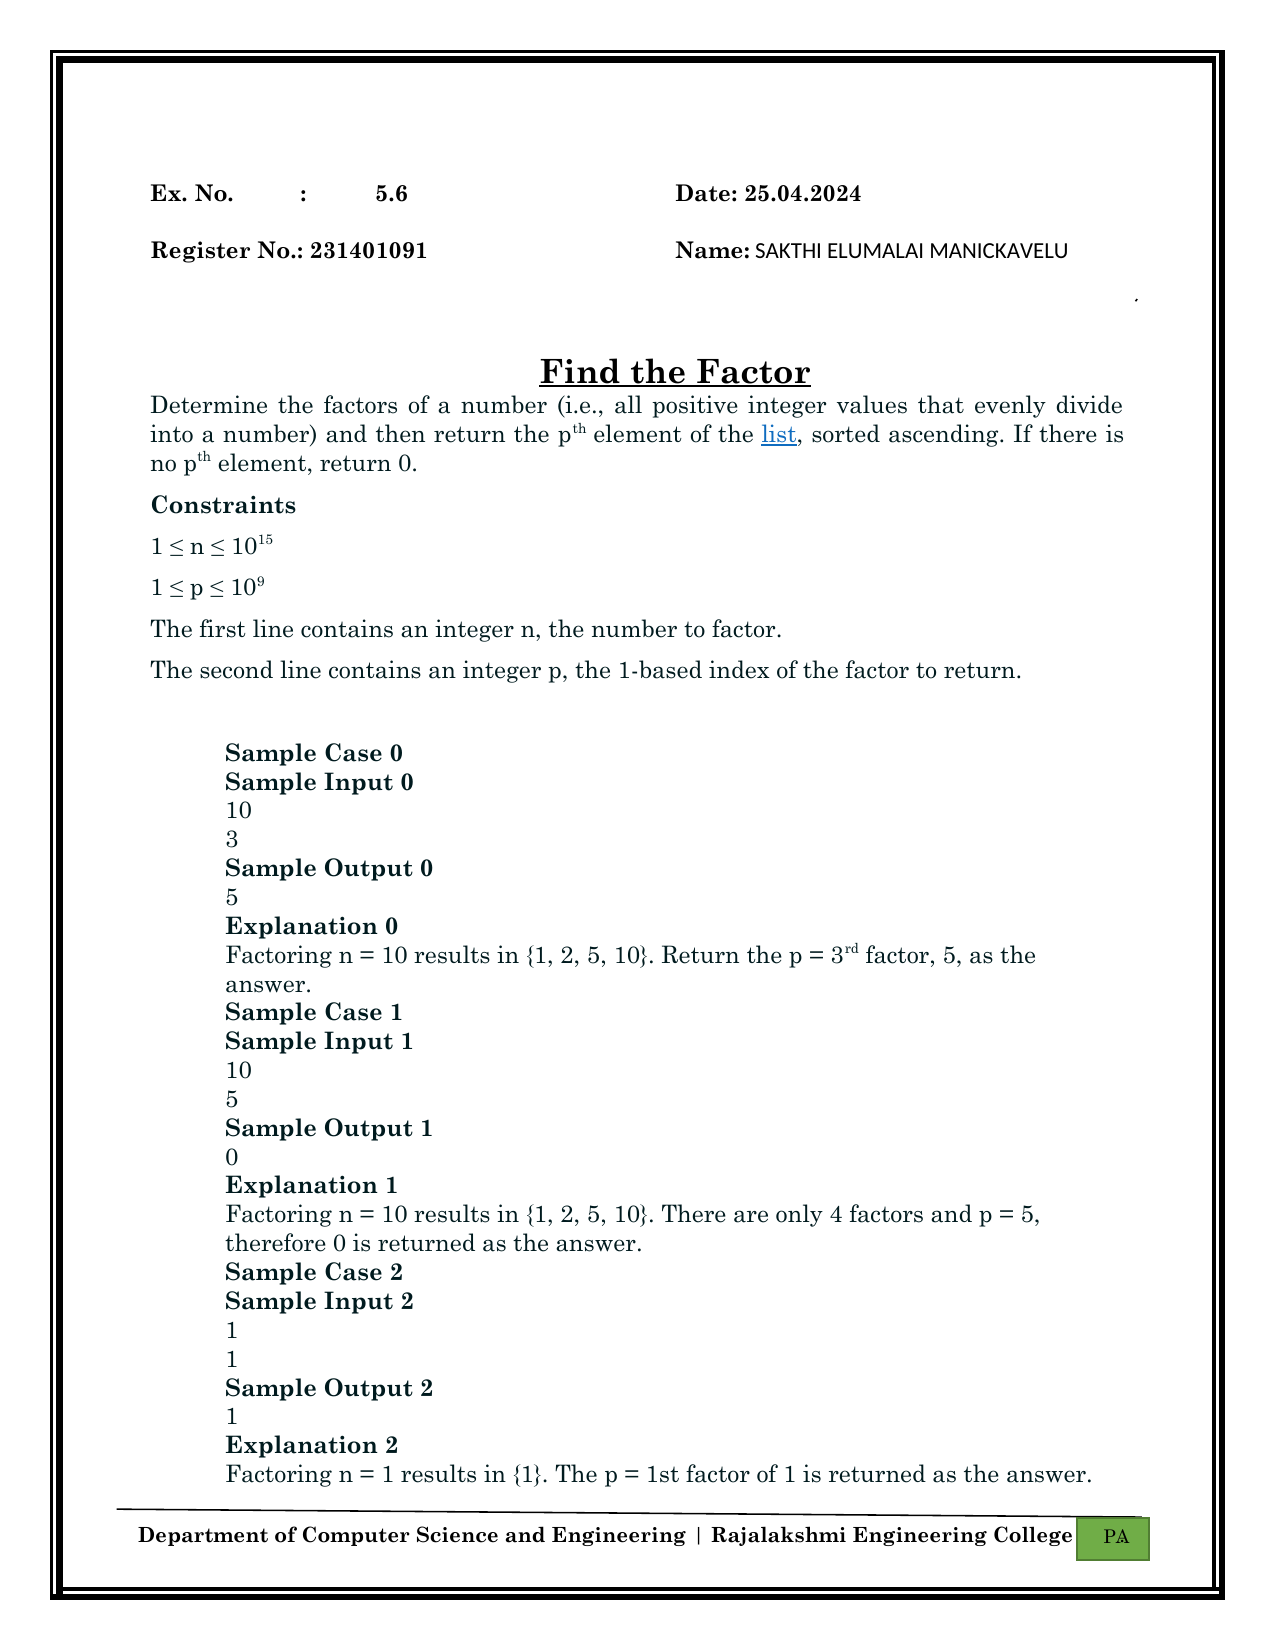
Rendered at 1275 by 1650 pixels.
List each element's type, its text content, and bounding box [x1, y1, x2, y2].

text 1 [225, 1343, 1125, 1372]
text 3 [225, 824, 1125, 853]
text 1 ≤ n ≤ 1015 [150, 531, 1125, 559]
text 10 [225, 795, 1125, 824]
text Sample Input 0 [225, 766, 1125, 795]
text 5 [225, 1084, 1125, 1113]
text 5 [225, 882, 1125, 911]
text Factoring n = 10 results in {1, 2, 5, 10}. Return the p = 3rd factor, 5, as the answer. [225, 939, 1125, 997]
text Determine the factors of a number (i.e., all positive integer values that evenly divide into a number) and then return the pth element of the list, sorted ascending. If there is no pth element, return 0. [150, 390, 1125, 477]
text Sample Output 1 [225, 1113, 1125, 1141]
text Explanation 0 [225, 911, 1125, 939]
text Register No.: 231401091 Name: SAKTHI ELUMALAI MANICKAVELU [150, 236, 1125, 264]
text 1 [225, 1401, 1125, 1430]
text Sample Input 1 [225, 1026, 1125, 1055]
text 10 [225, 1055, 1125, 1084]
text 1 [225, 1314, 1125, 1343]
text Sample Output 2 [225, 1372, 1125, 1401]
text 1 ≤ p ≤ 109 [150, 572, 1125, 601]
text Constraints [150, 489, 1125, 518]
text Explanation 2 [225, 1430, 1125, 1459]
text Explanation 1 [225, 1170, 1125, 1199]
text Sample Case 0 [225, 737, 1125, 766]
text Sample Case 2 [225, 1257, 1125, 1286]
text The second line contains an integer p, the 1-based index of the factor to return. [150, 655, 1125, 684]
text Sample Output 0 [225, 853, 1125, 882]
text Factoring n = 1 results in {1}. The p = 1st factor of 1 is returned as the answer. [225, 1459, 1125, 1488]
text Factoring n = 10 results in {1, 2, 5, 10}. There are only 4 factors and p = 5, therefore 0 is returned as the answer. [225, 1199, 1125, 1257]
text Sample Input 2 [225, 1286, 1125, 1314]
text 0 [225, 1141, 1125, 1170]
text Find the Factor [225, 350, 1125, 390]
text Sample Case 1 [225, 997, 1125, 1026]
text Ex. No. : 5.6 Date: 25.04.2024 [150, 179, 1125, 207]
text The first line contains an integer n, the number to factor. [150, 613, 1125, 642]
